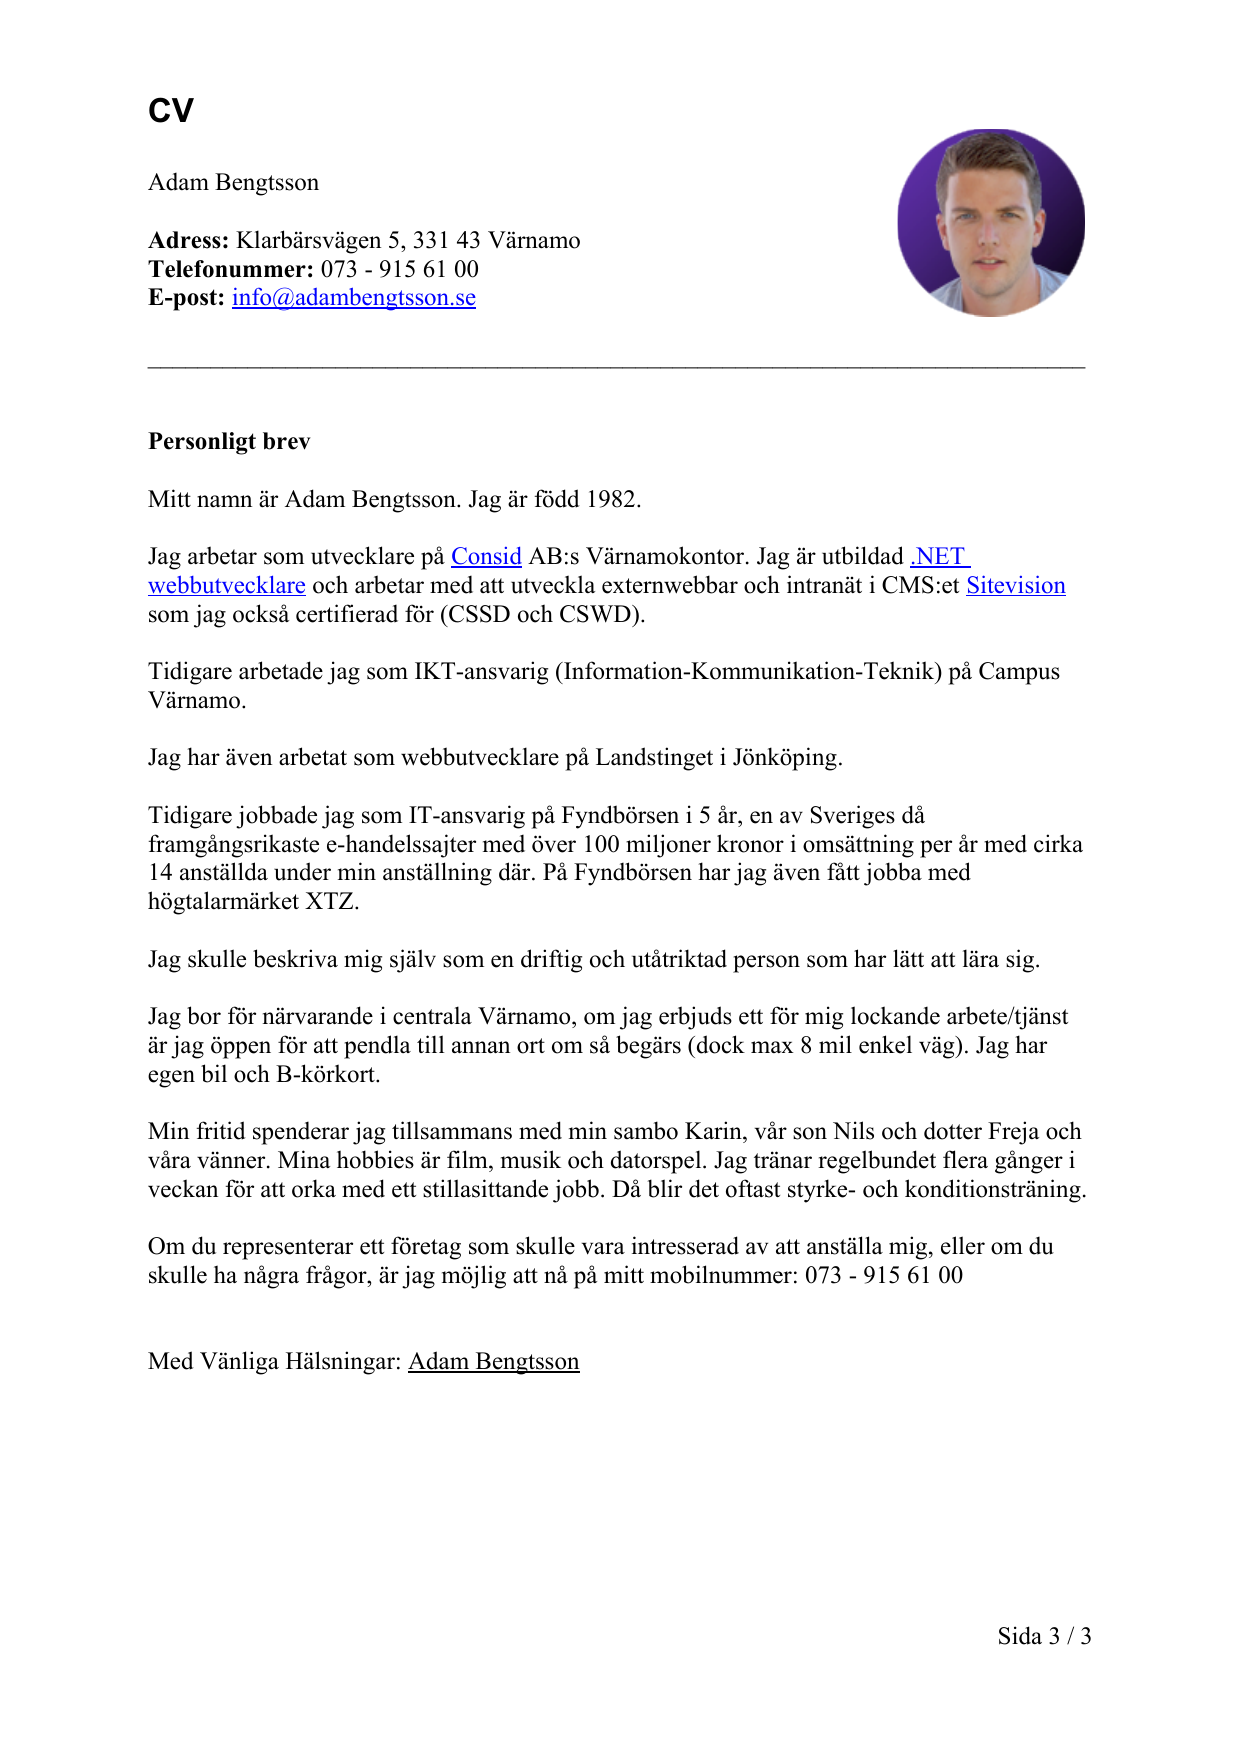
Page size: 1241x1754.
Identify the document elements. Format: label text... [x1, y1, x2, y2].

text E-post: info@adambengtsson.se [148, 282, 897, 311]
text CV [148, 91, 1093, 129]
text Adam Bengtsson [148, 167, 897, 196]
picture [897, 129, 1085, 317]
text Med Vänliga Hälsningar: Adam Bengtsson [148, 1346, 1093, 1375]
text Jag skulle beskriva mig själv som en driftig och utåtriktad person som har lätt att lära sig. [148, 944, 1093, 972]
text Adress: Klarbärsvägen 5, 331 43 Värnamo [148, 225, 897, 254]
text Jag bor för närvarande i centrala Värnamo, om jag erbjuds ett för mig lockande arbete/tjänst är jag öppen för att pendla till annan ort om så begärs (dock max 8 mil enkel väg). Jag har egen bil och B-körkort. [148, 1001, 1093, 1087]
text Personligt brev [148, 397, 1093, 484]
text Min fritid spenderar jag tillsammans med min sambo Karin, vår son Nils och dotter Freja och våra vänner. Mina hobbies är film, musik och datorspel. Jag tränar regelbundet flera gånger i veckan för att orka med ett stillasittande jobb. Då blir det oftast styrke- och konditionsträning. [148, 1116, 1093, 1202]
text Telefonummer: 073 - 915 61 00 [148, 254, 897, 282]
text Om du representerar ett företag som skulle vara intresserad av att anställa mig, eller om du skulle ha några frågor, är jag möjlig att nå på mitt mobilnummer: 073 - 915 61 00 [148, 1231, 1093, 1289]
text ___________________________________________________________________________ [148, 340, 1093, 369]
text Mitt namn är Adam Bengtsson. Jag är född 1982. Jag arbetar som utvecklare på Consid AB:s Värnamokontor. Jag är utbildad .NET webbutvecklare och arbetar med att utveckla externwebbar och intranät i CMS:et Sitevision som jag också certifierad för (CSSD och CSWD). Tidigare arbetade jag som IKT-ansvarig (Information-Kommunikation-Teknik) på Campus Värnamo. Jag har även arbetat som webbutvecklare på Landstinget i Jönköping. Tidigare jobbade jag som IT-ansvarig på Fyndbörsen i 5 år, en av Sveriges då framgångsrikaste e-handelssajter med över 100 miljoner kronor i omsättning per år med cirka 14 anställda under min anställning där. På Fyndbörsen har jag även fått jobba med högtalarmärket XTZ. [148, 484, 1093, 915]
